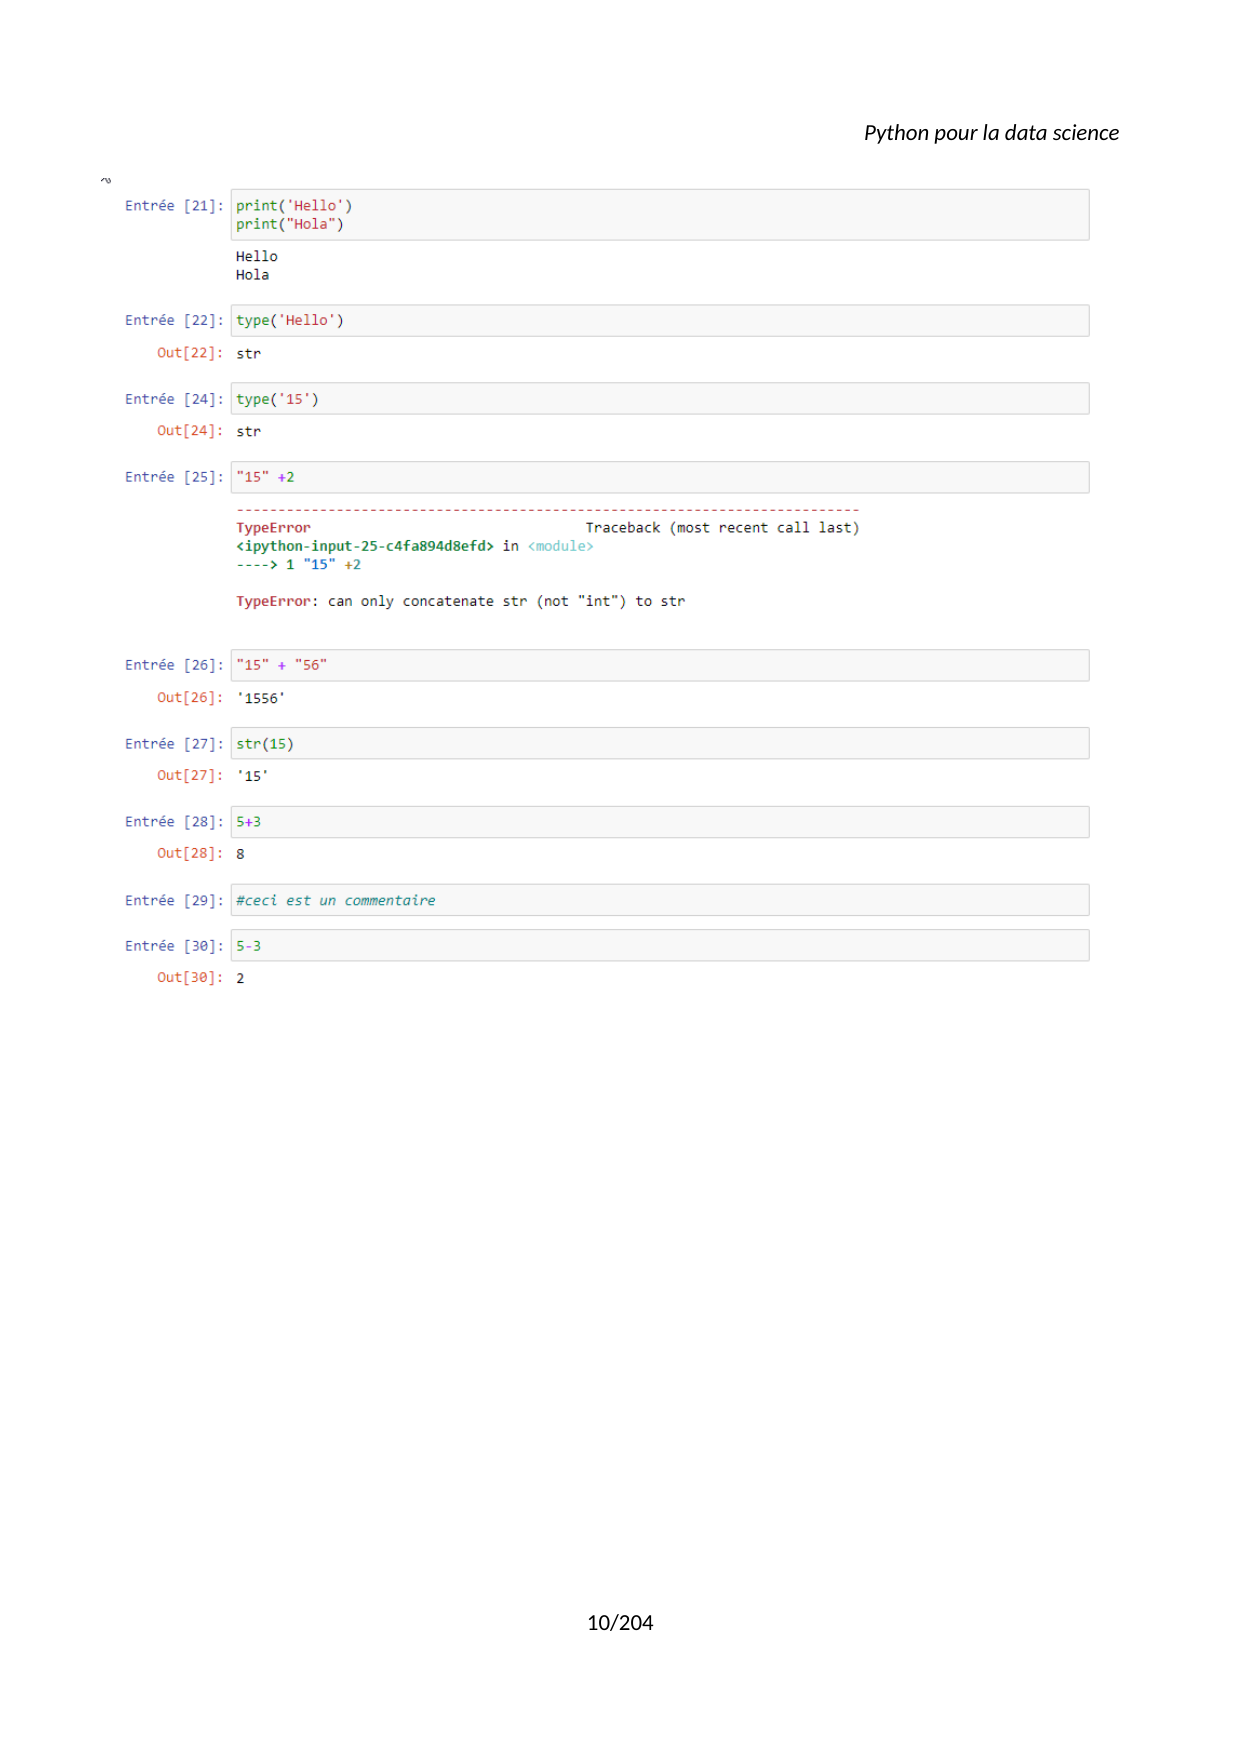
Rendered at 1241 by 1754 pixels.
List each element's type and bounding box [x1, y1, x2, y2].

picture [101, 178, 1105, 995]
